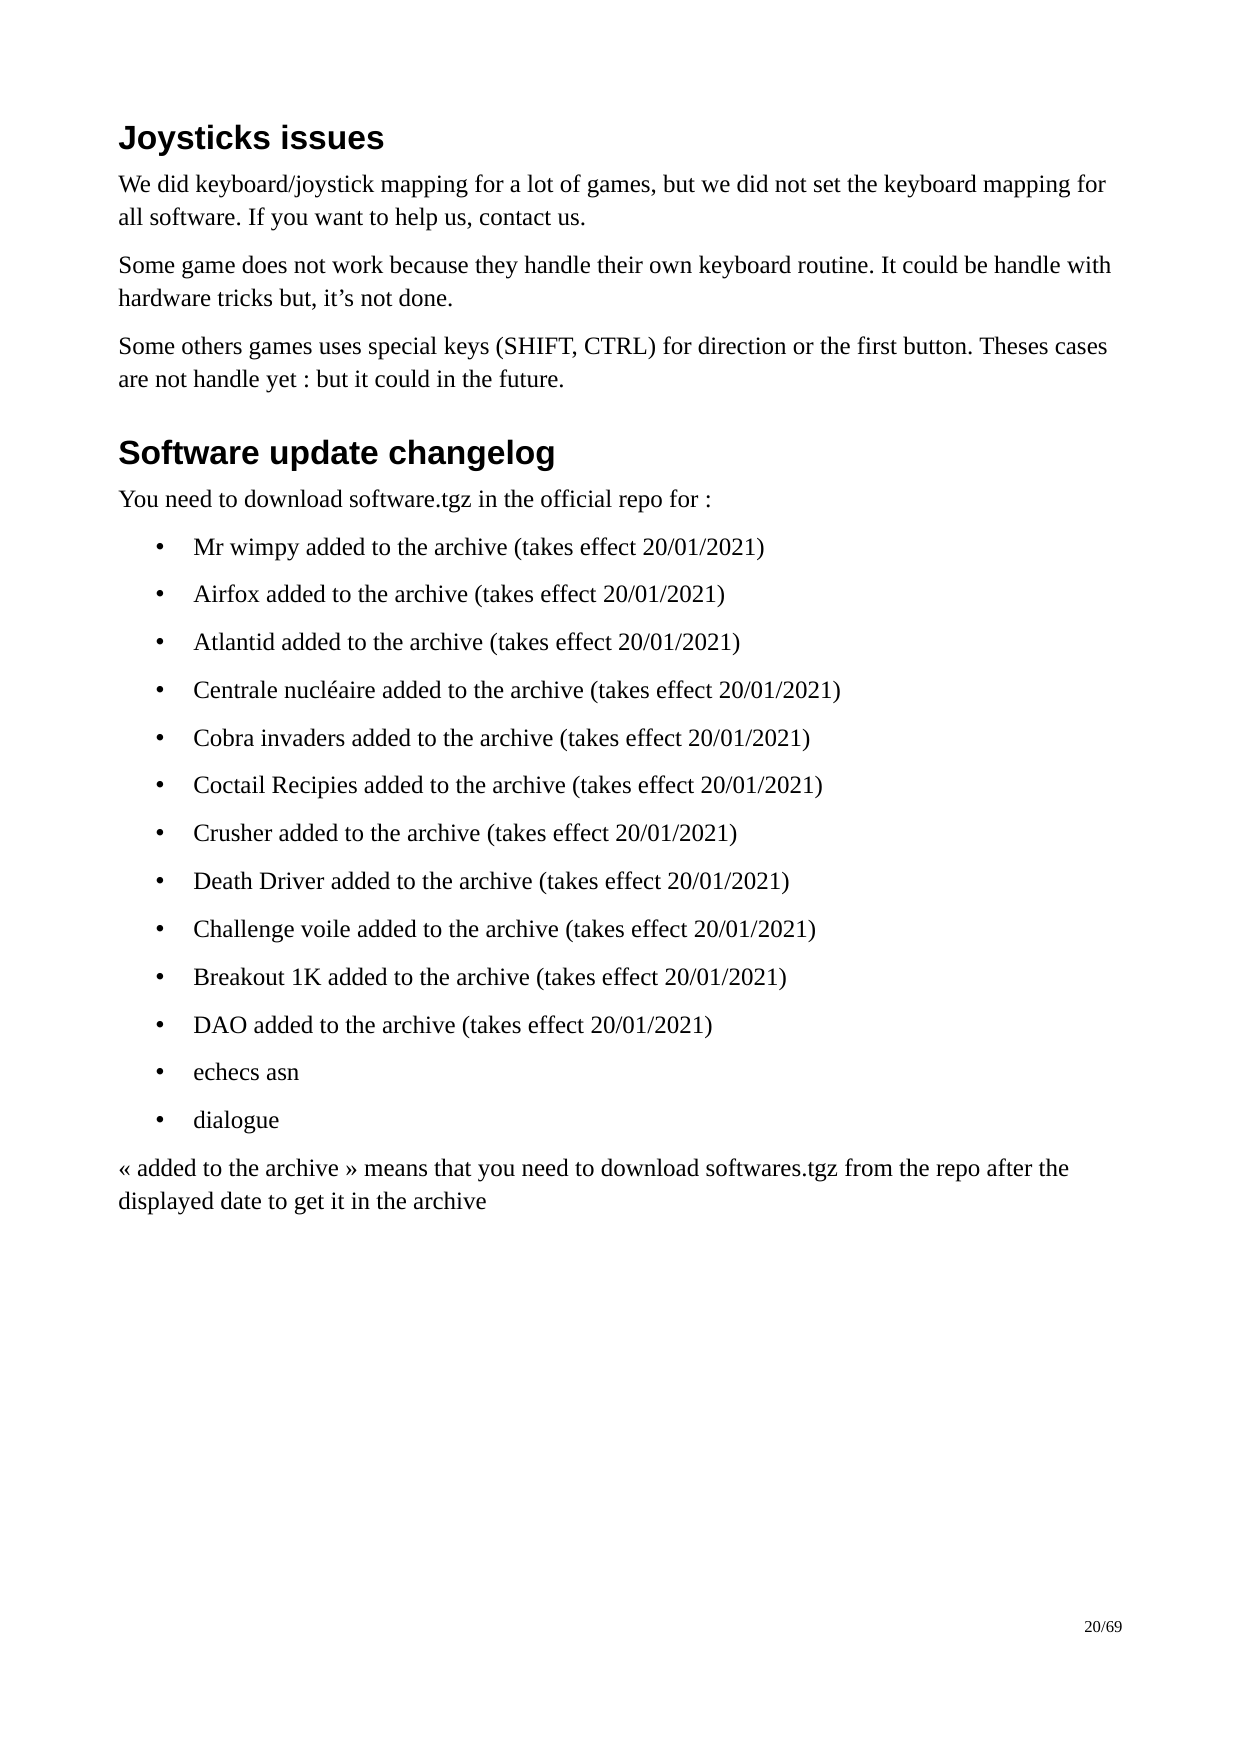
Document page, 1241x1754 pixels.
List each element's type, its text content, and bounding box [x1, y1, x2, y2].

text Some others games uses special keys (SHIFT, CTRL) for direction or the first button. Theses cases are not handle yet : but it could in the future. [118, 331, 1122, 393]
list Mr wimpy added to the archive (takes effect 20/01/2021) [156, 532, 1122, 560]
text Some game does not work because they handle their own keyboard routine. It could be handle with hardware tricks but, it’s not done. [118, 250, 1122, 312]
subtitle Software update changelog [118, 433, 1122, 471]
list DAO added to the archive (takes effect 20/01/2021) [156, 1010, 1122, 1038]
text « added to the archive » means that you need to download softwares.tgz from the repo after the displayed date to get it in the archive [118, 1153, 1122, 1215]
subtitle Joysticks issues [118, 118, 1122, 157]
list Breakout 1K added to the archive (takes effect 20/01/2021) [156, 962, 1122, 991]
list Death Driver added to the archive (takes effect 20/01/2021) [156, 866, 1122, 895]
list Crusher added to the archive (takes effect 20/01/2021) [156, 818, 1122, 847]
list Coctail Recipies added to the archive (takes effect 20/01/2021) [156, 771, 1122, 799]
list Cobra invaders added to the archive (takes effect 20/01/2021) [156, 723, 1122, 752]
list dialogue [156, 1105, 1122, 1134]
list Airfox added to the archive (takes effect 20/01/2021) [156, 579, 1122, 608]
list Centrale nucléaire added to the archive (takes effect 20/01/2021) [156, 675, 1122, 704]
text You need to download software.tgz in the official repo for : [118, 484, 1122, 512]
list Challenge voile added to the archive (takes effect 20/01/2021) [156, 914, 1122, 943]
text We did keyboard/joystick mapping for a lot of games, but we did not set the keyboard mapping for all software. If you want to help us, contact us. [118, 169, 1122, 231]
list Atlantid added to the archive (takes effect 20/01/2021) [156, 627, 1122, 656]
list echecs asn [156, 1057, 1122, 1086]
